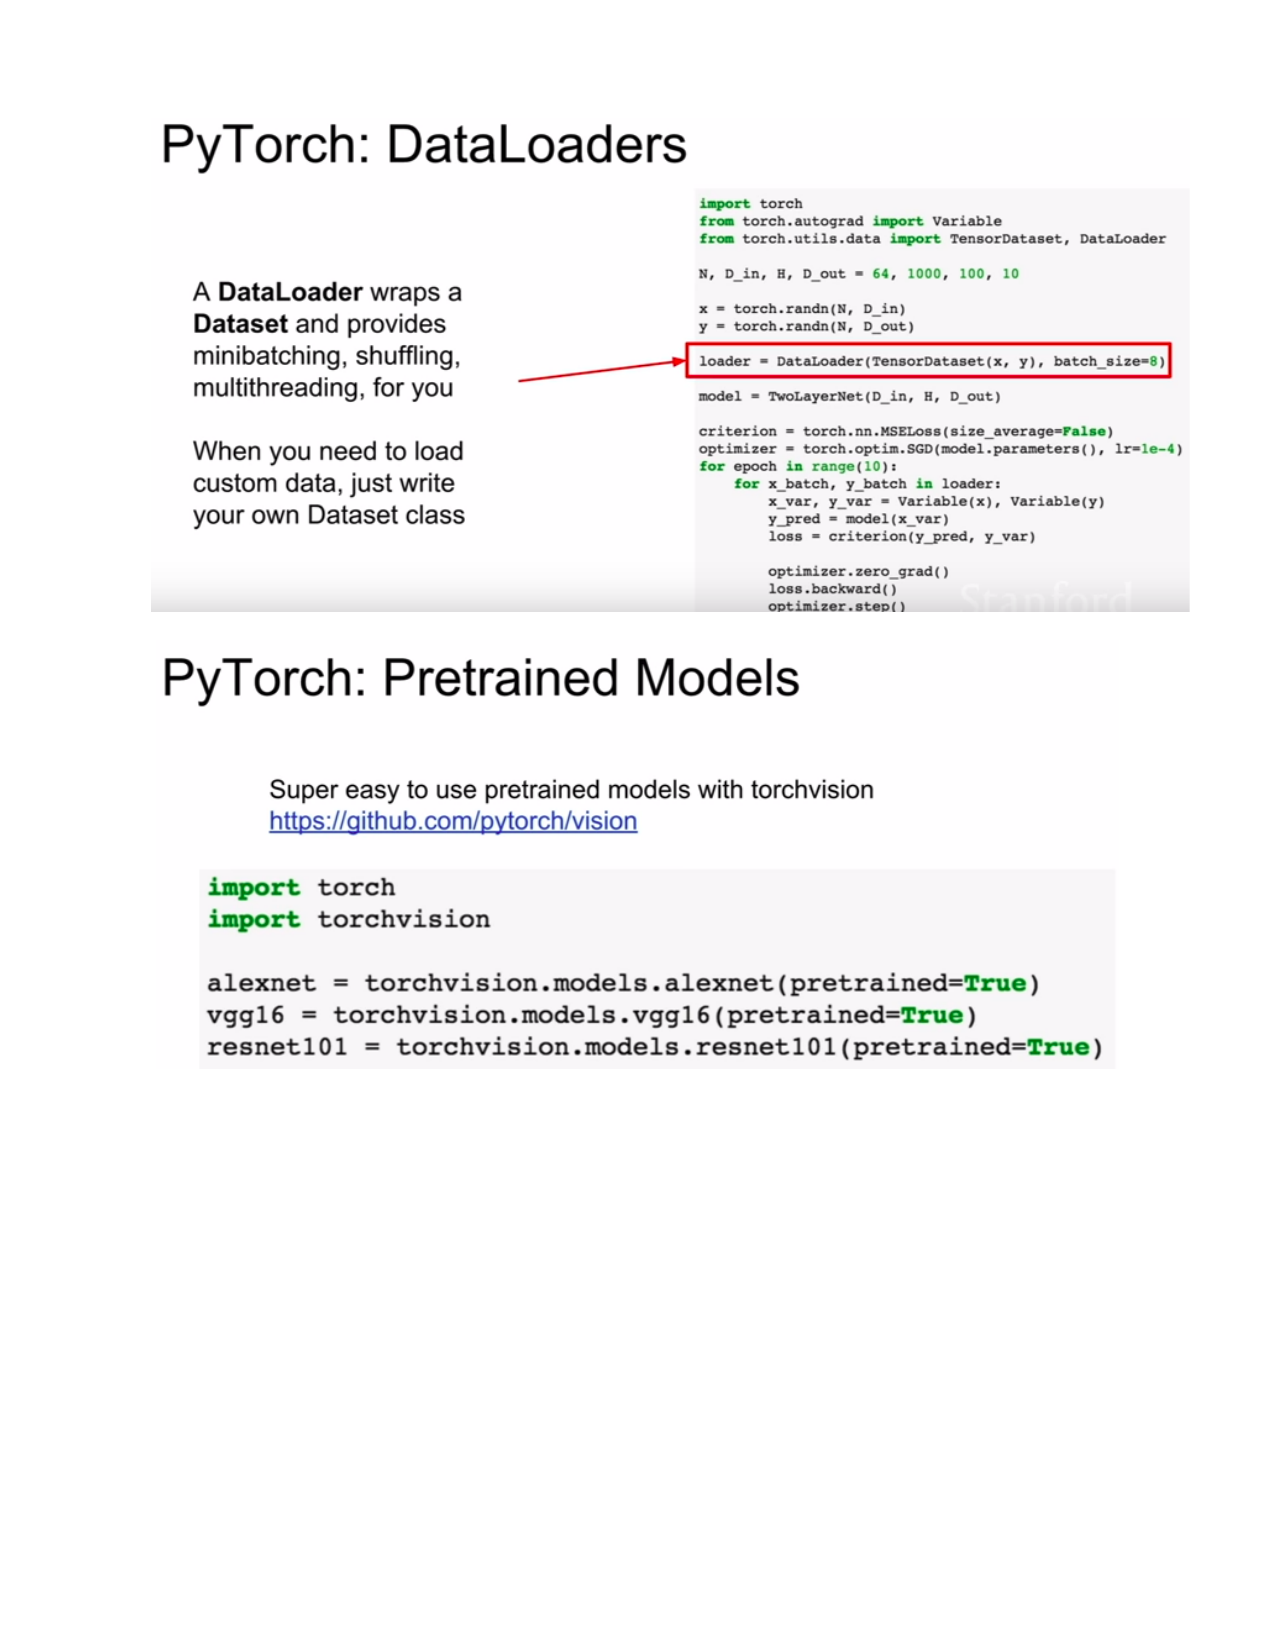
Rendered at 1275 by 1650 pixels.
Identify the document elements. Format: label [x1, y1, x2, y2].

picture [151, 118, 1190, 612]
picture [156, 640, 1119, 1069]
